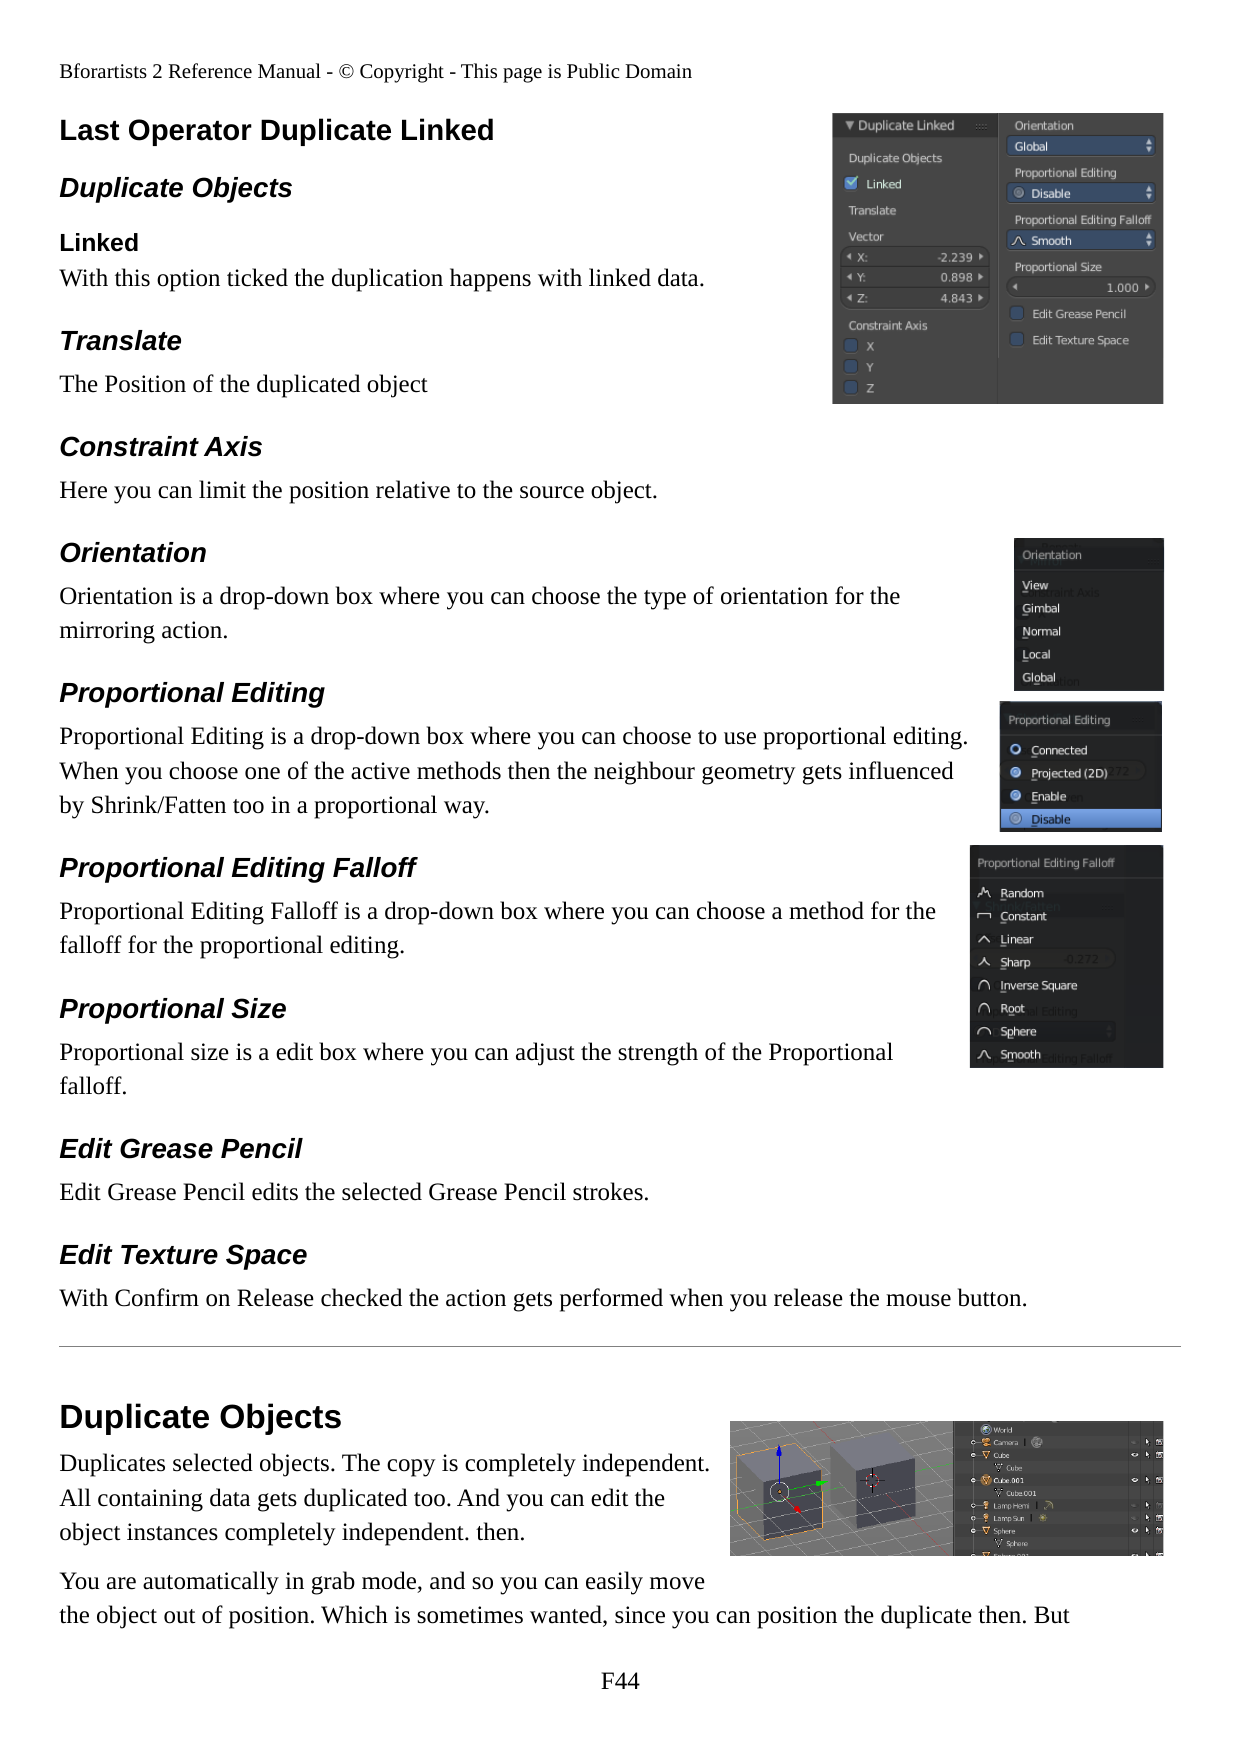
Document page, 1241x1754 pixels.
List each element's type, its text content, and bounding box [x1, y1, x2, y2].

text Edit Grease Pencil edits the selected Grease Pencil strokes. [59, 1177, 1181, 1206]
picture [999, 701, 1162, 832]
text Here you can limit the position relative to the source object. [59, 475, 1181, 504]
subtitle Translate [59, 324, 832, 356]
text With this option ticked the duplication happens with linked data. [59, 263, 832, 292]
subtitle Linked [59, 228, 832, 257]
text With Confirm on Release checked the action gets performed when you release the mouse button. [59, 1283, 1181, 1312]
subtitle Orientation [59, 536, 1181, 568]
subtitle Last Operator Duplicate Linked [59, 113, 832, 146]
subtitle [1164, 228, 1181, 257]
subtitle Constraint Axis [59, 431, 1181, 462]
text The Position of the duplicated object [59, 369, 832, 398]
picture [730, 1421, 1164, 1556]
subtitle Proportional Editing [59, 677, 1181, 709]
text Proportional Editing is a drop-down box where you can choose to use proportional editing. When you choose one of the active methods then the neighbour geometry gets influenced by Shrink/Fatten too in a proportional way. [59, 721, 999, 819]
text You are automatically in grab mode, and so you can easily move the object out of position. Which is sometimes wanted, since you can position the duplicate then. But [59, 1566, 1181, 1629]
subtitle Proportional Size [59, 992, 969, 1024]
text Proportional size is a edit box where you can adjust the strength of the Proportional falloff. [59, 1037, 1181, 1100]
picture [969, 845, 1164, 1068]
subtitle Duplicate Objects [59, 1397, 1181, 1436]
text Orientation is a drop-down box where you can choose the type of orientation for the mirroring action. [59, 581, 1014, 644]
subtitle Duplicate Objects [59, 171, 832, 203]
text Proportional Editing Falloff is a drop-down box where you can choose a method for the falloff for the proportional editing. [59, 896, 969, 959]
subtitle Edit Grease Pencil [59, 1133, 1181, 1164]
subtitle [1164, 992, 1181, 1024]
subtitle Proportional Editing Falloff [59, 852, 969, 884]
picture [832, 113, 1164, 404]
subtitle [1164, 324, 1181, 356]
picture [1014, 538, 1165, 691]
subtitle [1164, 171, 1181, 203]
text Duplicates selected objects. The copy is completely independent. All containing data gets duplicated too. And you can edit the object instances completely independent. then. [59, 1448, 730, 1546]
subtitle Edit Texture Space [59, 1238, 1181, 1270]
